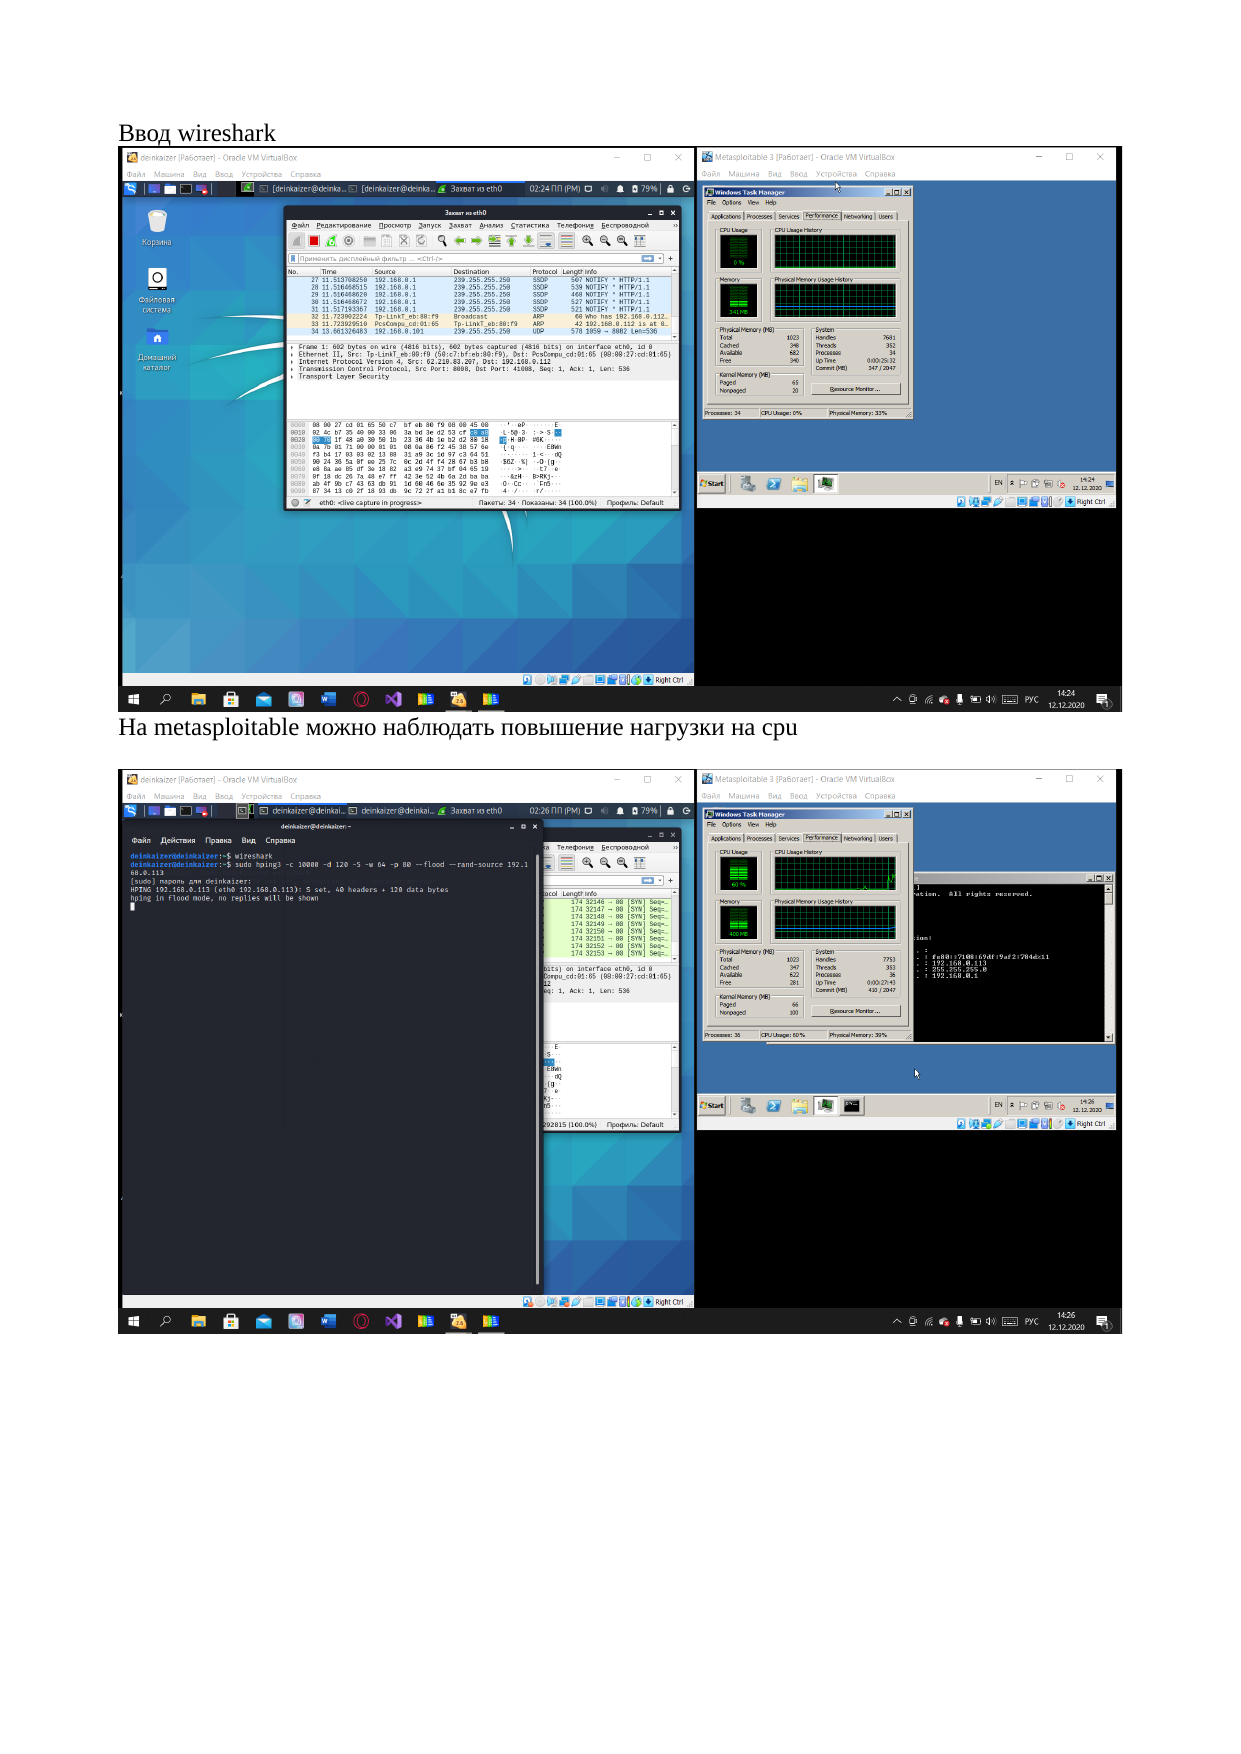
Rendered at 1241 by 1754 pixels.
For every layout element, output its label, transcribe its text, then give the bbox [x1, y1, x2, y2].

text На metasploitable можно наблюдать повышение нагрузки на cpu [118, 712, 1122, 740]
text Ввод wireshark [118, 118, 1122, 146]
